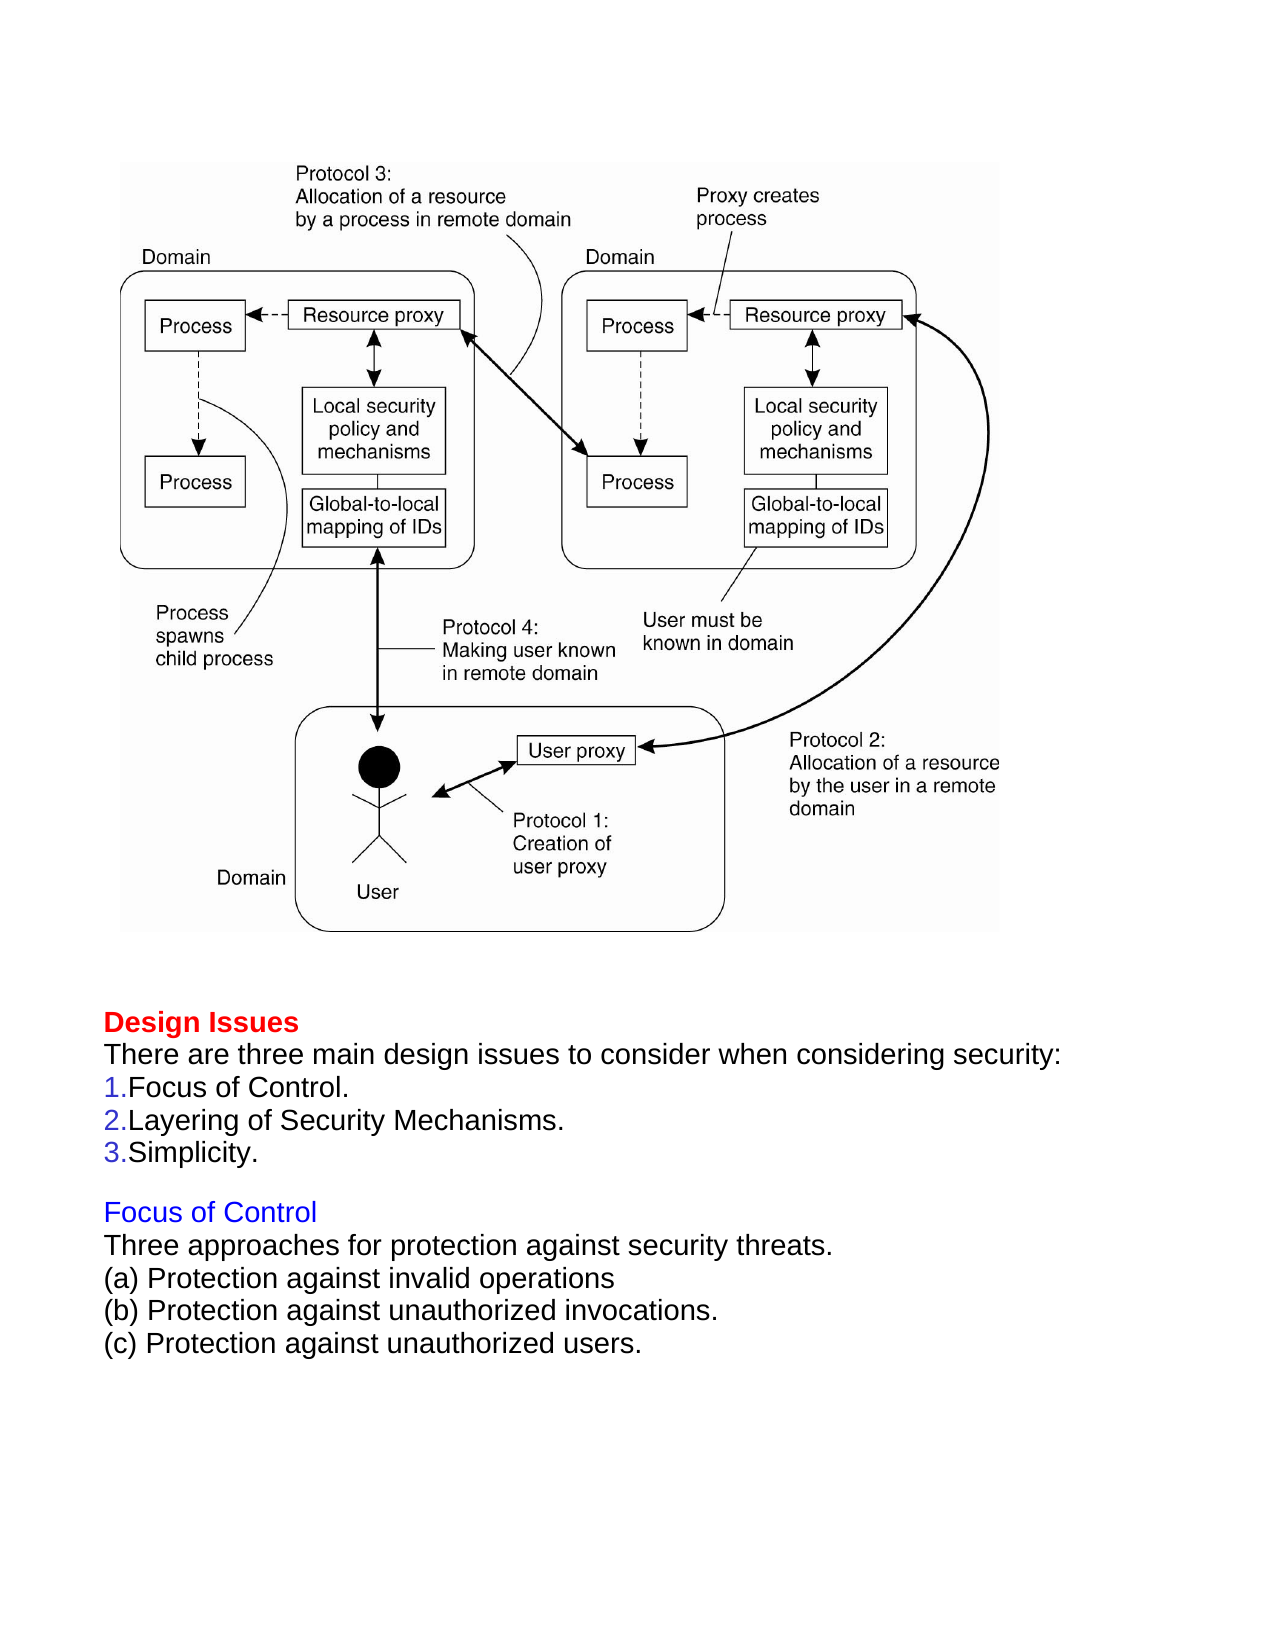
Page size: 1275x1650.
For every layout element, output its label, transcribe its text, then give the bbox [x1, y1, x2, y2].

text Design Issues [103, 1006, 1172, 1038]
text (b) Protection against unauthorized invocations. [103, 1294, 1172, 1327]
text Three approaches for protection against security threats. [103, 1229, 1172, 1262]
text (a) Protection against invalid operations [103, 1262, 1172, 1294]
text (c) Protection against unauthorized users. [103, 1327, 1172, 1359]
text 3.Simplicity. [103, 1136, 1172, 1169]
text Focus of Control [103, 1196, 1172, 1229]
text There are three main design issues to consider when considering security: [103, 1038, 1172, 1071]
text 2.Layering of Security Mechanisms. [103, 1103, 1172, 1136]
text 1.Focus of Control. [103, 1071, 1172, 1103]
picture [120, 162, 1000, 932]
